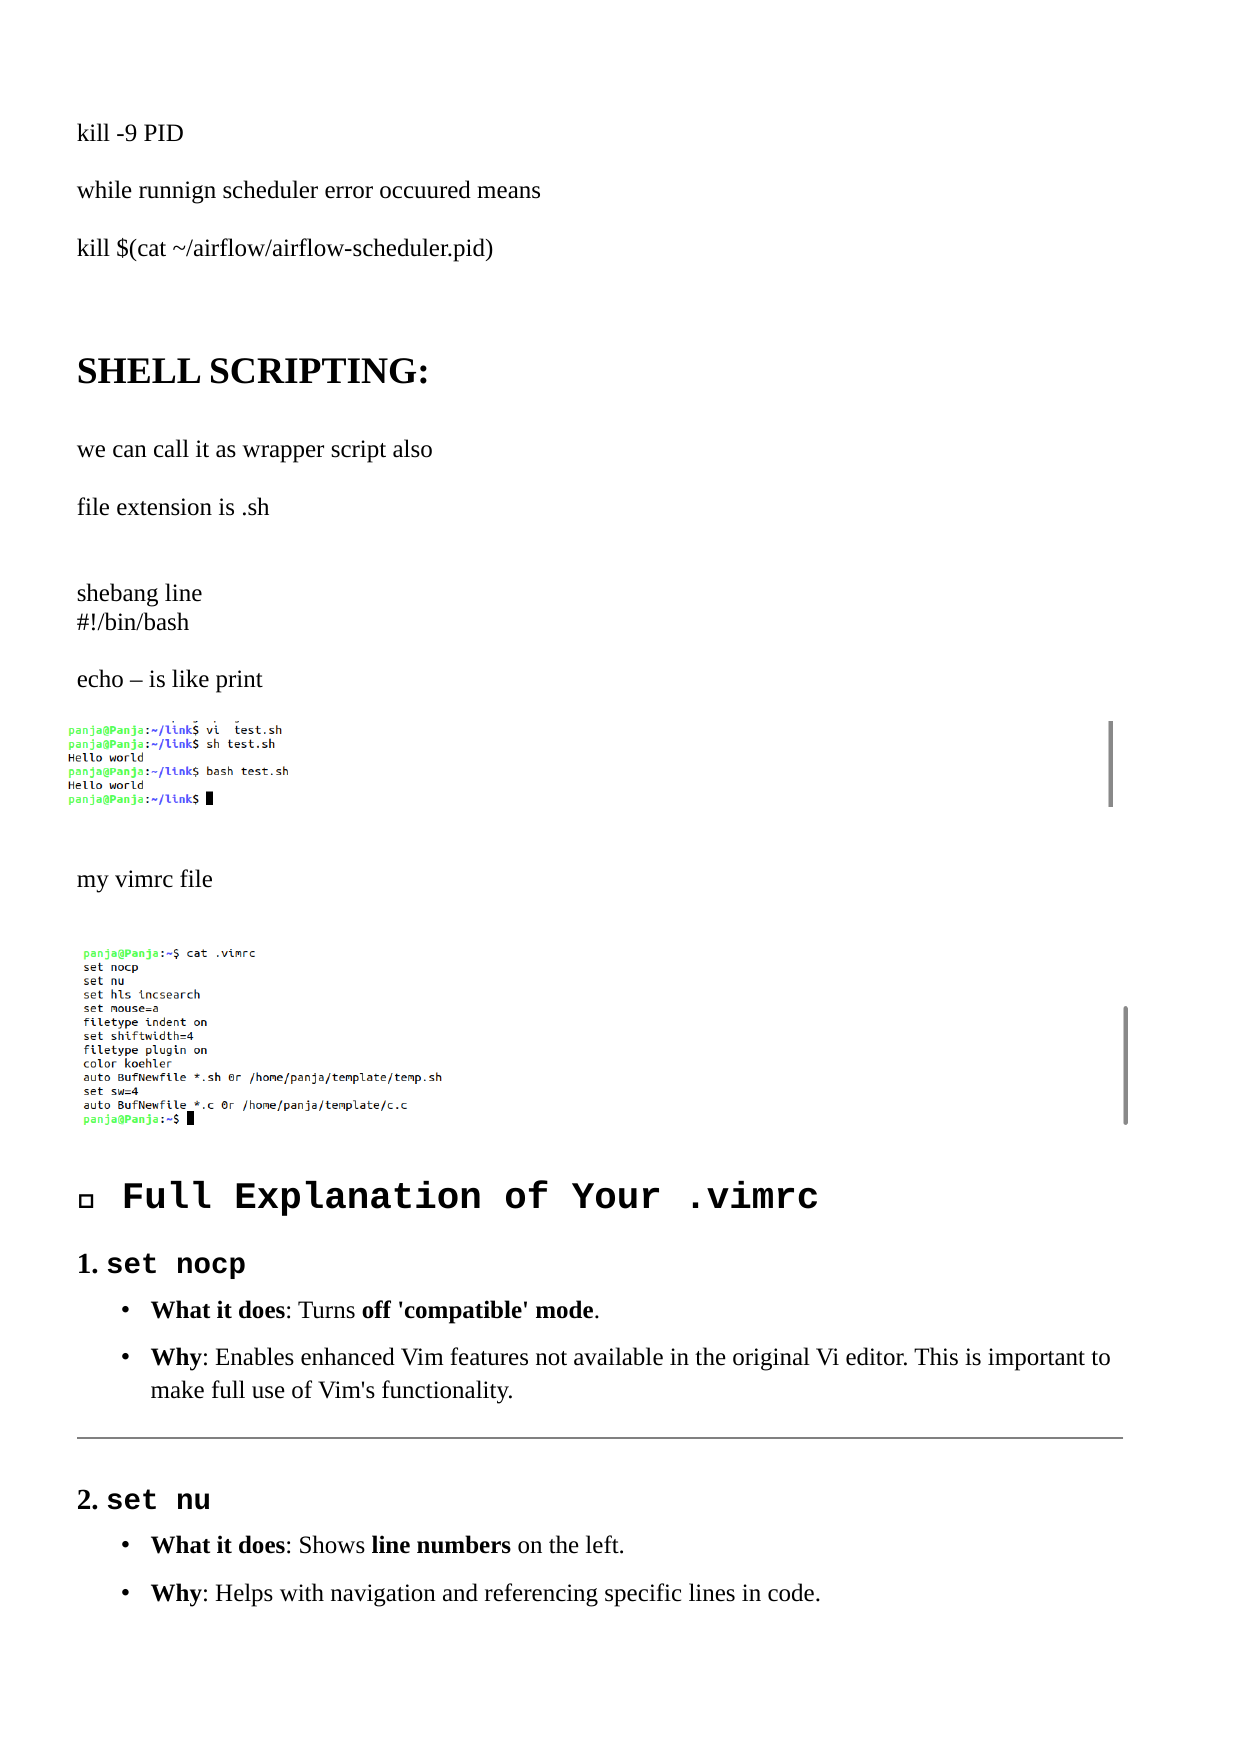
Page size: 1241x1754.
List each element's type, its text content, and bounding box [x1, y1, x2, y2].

text my vimrc file [77, 864, 1123, 893]
text kill -9 PID [77, 118, 1123, 147]
text SHELL SCRIPTING: [77, 348, 1123, 391]
picture [67, 795, 1114, 807]
list Why: Enables enhanced Vim features not available in the original Vi editor. This is important to make full use of Vim's functionality. [121, 1342, 1123, 1404]
text while runnign scheduler error occuured means [77, 176, 1123, 204]
text echo – is like print [77, 664, 1123, 693]
text we can call it as wrapper script also [77, 434, 1123, 463]
list Why: Helps with navigation and referencing specific lines in code. [121, 1578, 1123, 1607]
text file extension is .sh [77, 492, 1123, 521]
subtitle 1. set nocp [77, 1246, 1123, 1282]
text #!/bin/bash [77, 607, 1123, 636]
subtitle 🔧 Full Explanation of Your .vimrc [77, 1177, 1123, 1219]
text shebang line [77, 578, 1123, 607]
subtitle 2. set nu [77, 1482, 1123, 1518]
list What it does: Shows line numbers on the left. [121, 1531, 1123, 1559]
text kill $(cat ~/airflow/airflow-scheduler.pid) [77, 233, 1123, 262]
list What it does: Turns off 'compatible' mode. [121, 1295, 1123, 1324]
